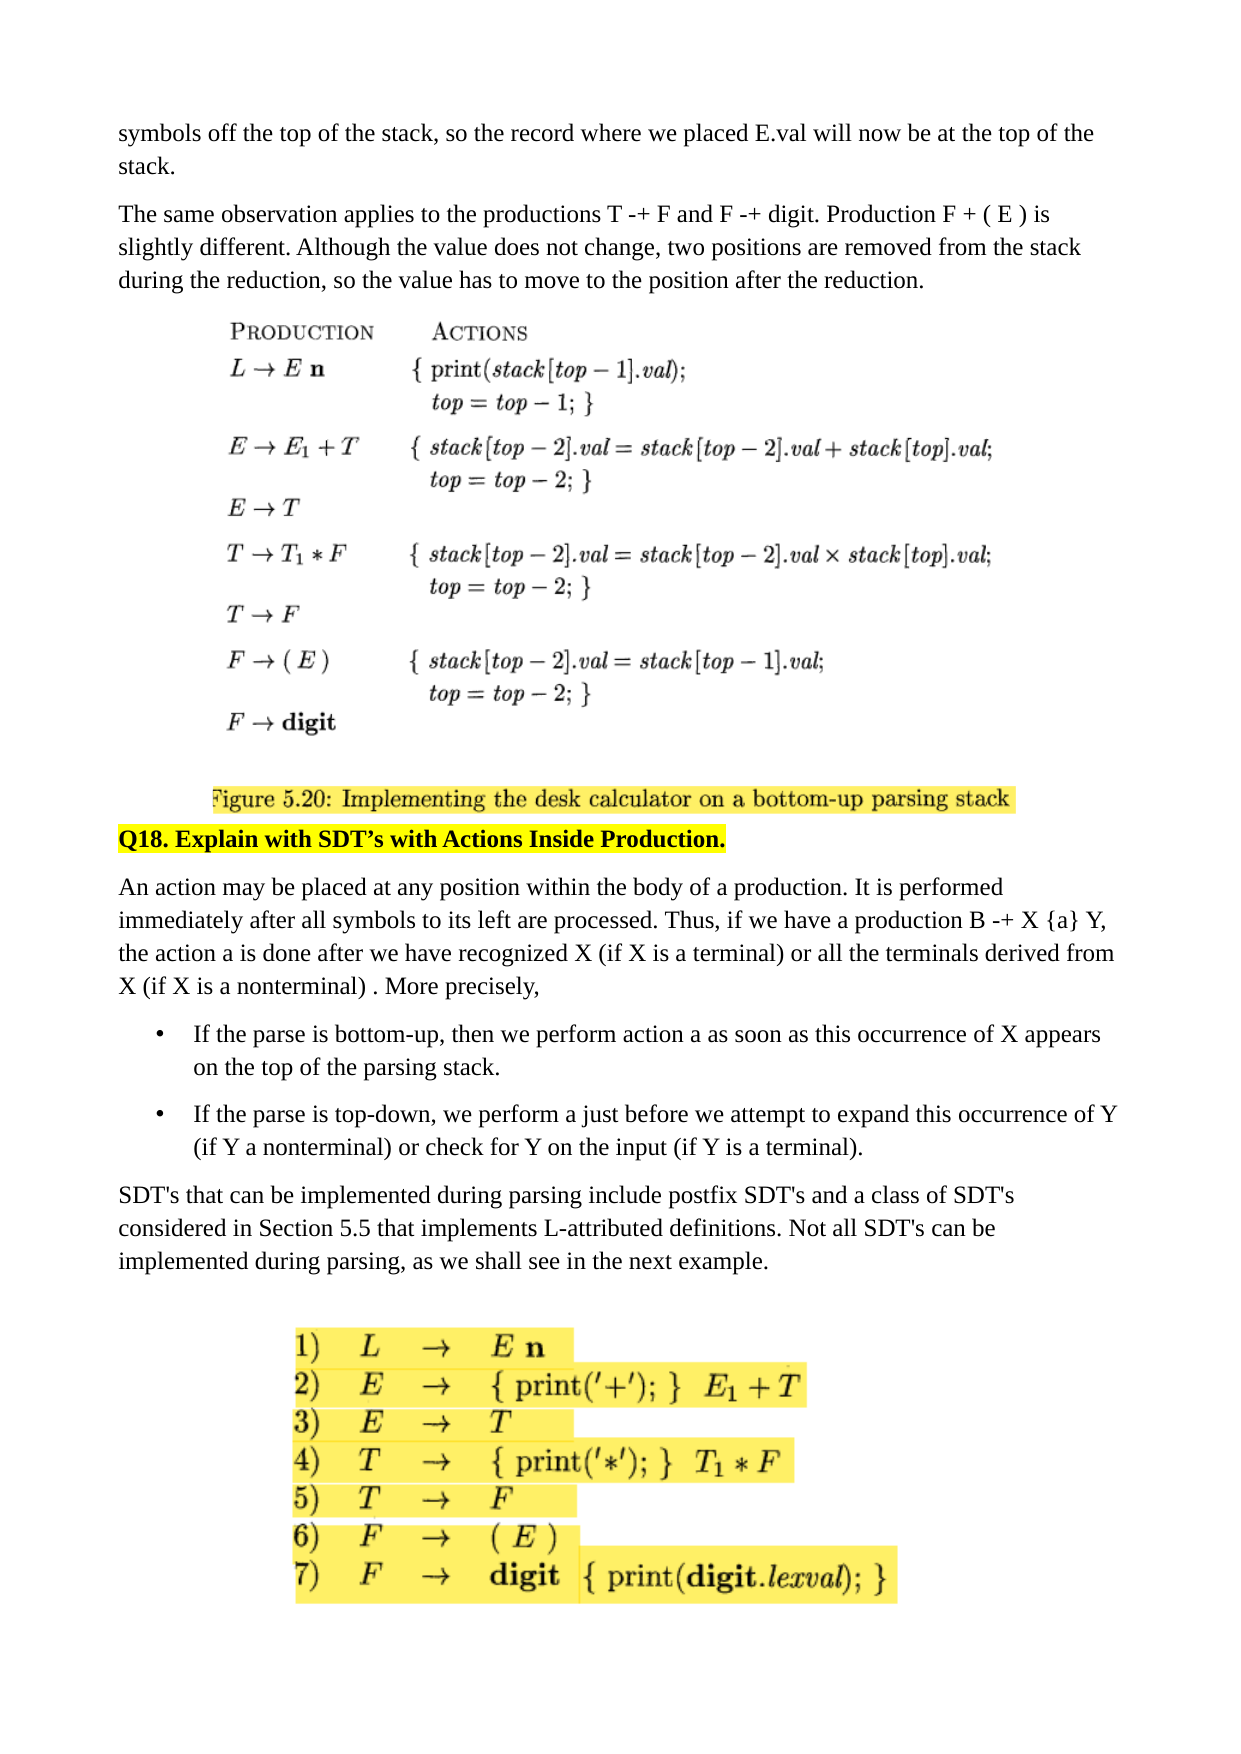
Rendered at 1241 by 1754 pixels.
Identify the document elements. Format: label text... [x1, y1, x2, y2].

list If the parse is bottom-up, then we perform action a as soon as this occurrence of X appears on the top of the parsing stack. [156, 1019, 1122, 1080]
text An action may be placed at any position within the body of a production. It is performed immediately after all symbols to its left are processed. Thus, if we have a production B -+ X {a} Y, the action a is done after we have recognized X (if X is a terminal) or all the terminals derived from X (if X is a nonterminal) . More precisely, [118, 872, 1122, 1000]
text Q18. Explain with SDT’s with Actions Inside Production. [118, 312, 1122, 853]
text symbols off the top of the stack, so the record where we placed E.val will now be at the top of the stack. [118, 118, 1122, 180]
list If the parse is top-down, we perform a just before we attempt to expand this occurrence of Y (if Y a nonterminal) or check for Y on the input (if Y is a terminal). [156, 1099, 1122, 1161]
picture [274, 1320, 926, 1615]
text The same observation applies to the productions T -+ F and F -+ digit. Production F + ( E ) is slightly different. Although the value does not change, two positions are removed from the stack during the reduction, so the value has to move to the position after the reduction. [118, 199, 1122, 293]
text SDT's that can be implemented during parsing include postfix SDT's and a class of SDT's considered in Section 5.5 that implements L-attributed definitions. Not all SDT's can be implemented during parsing, as we shall see in the next example. [118, 1180, 1122, 1275]
picture [212, 312, 1028, 821]
